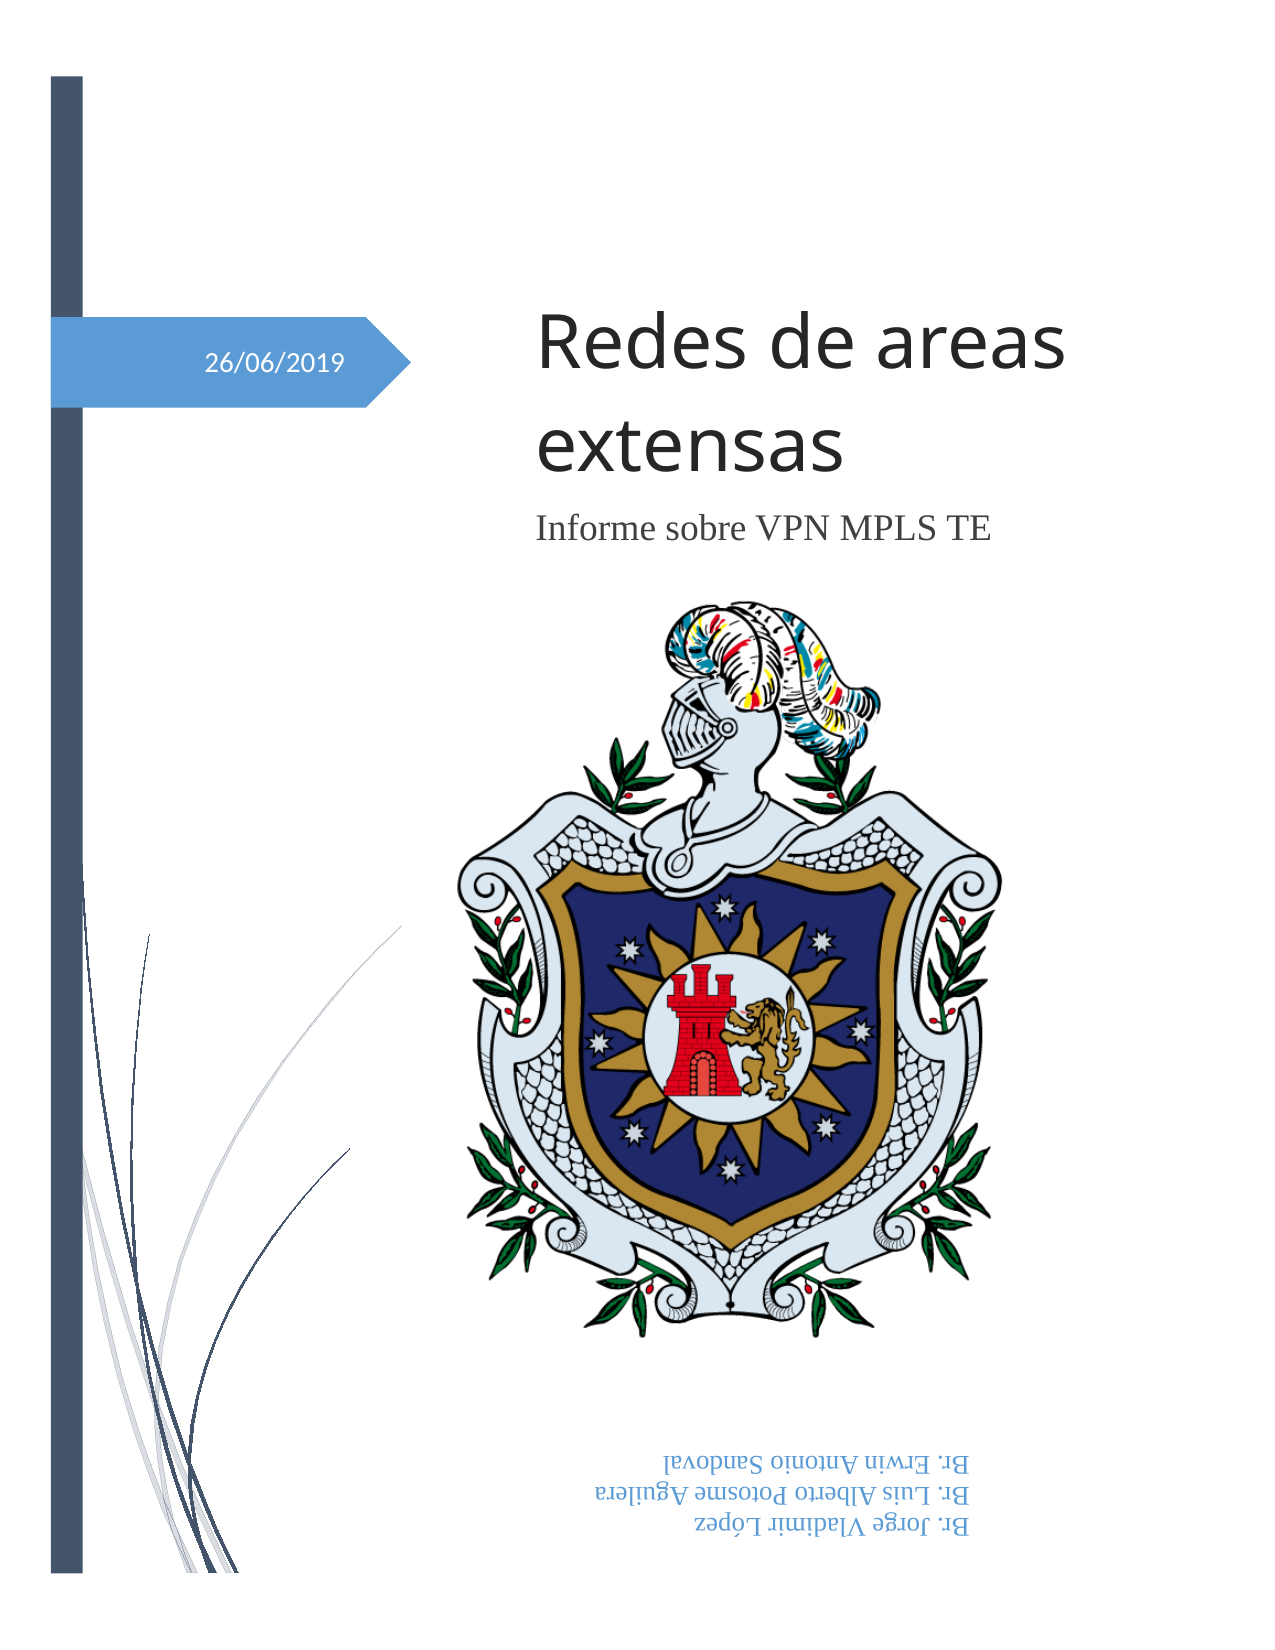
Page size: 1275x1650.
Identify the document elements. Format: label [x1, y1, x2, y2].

picture [460, 622, 1075, 1405]
